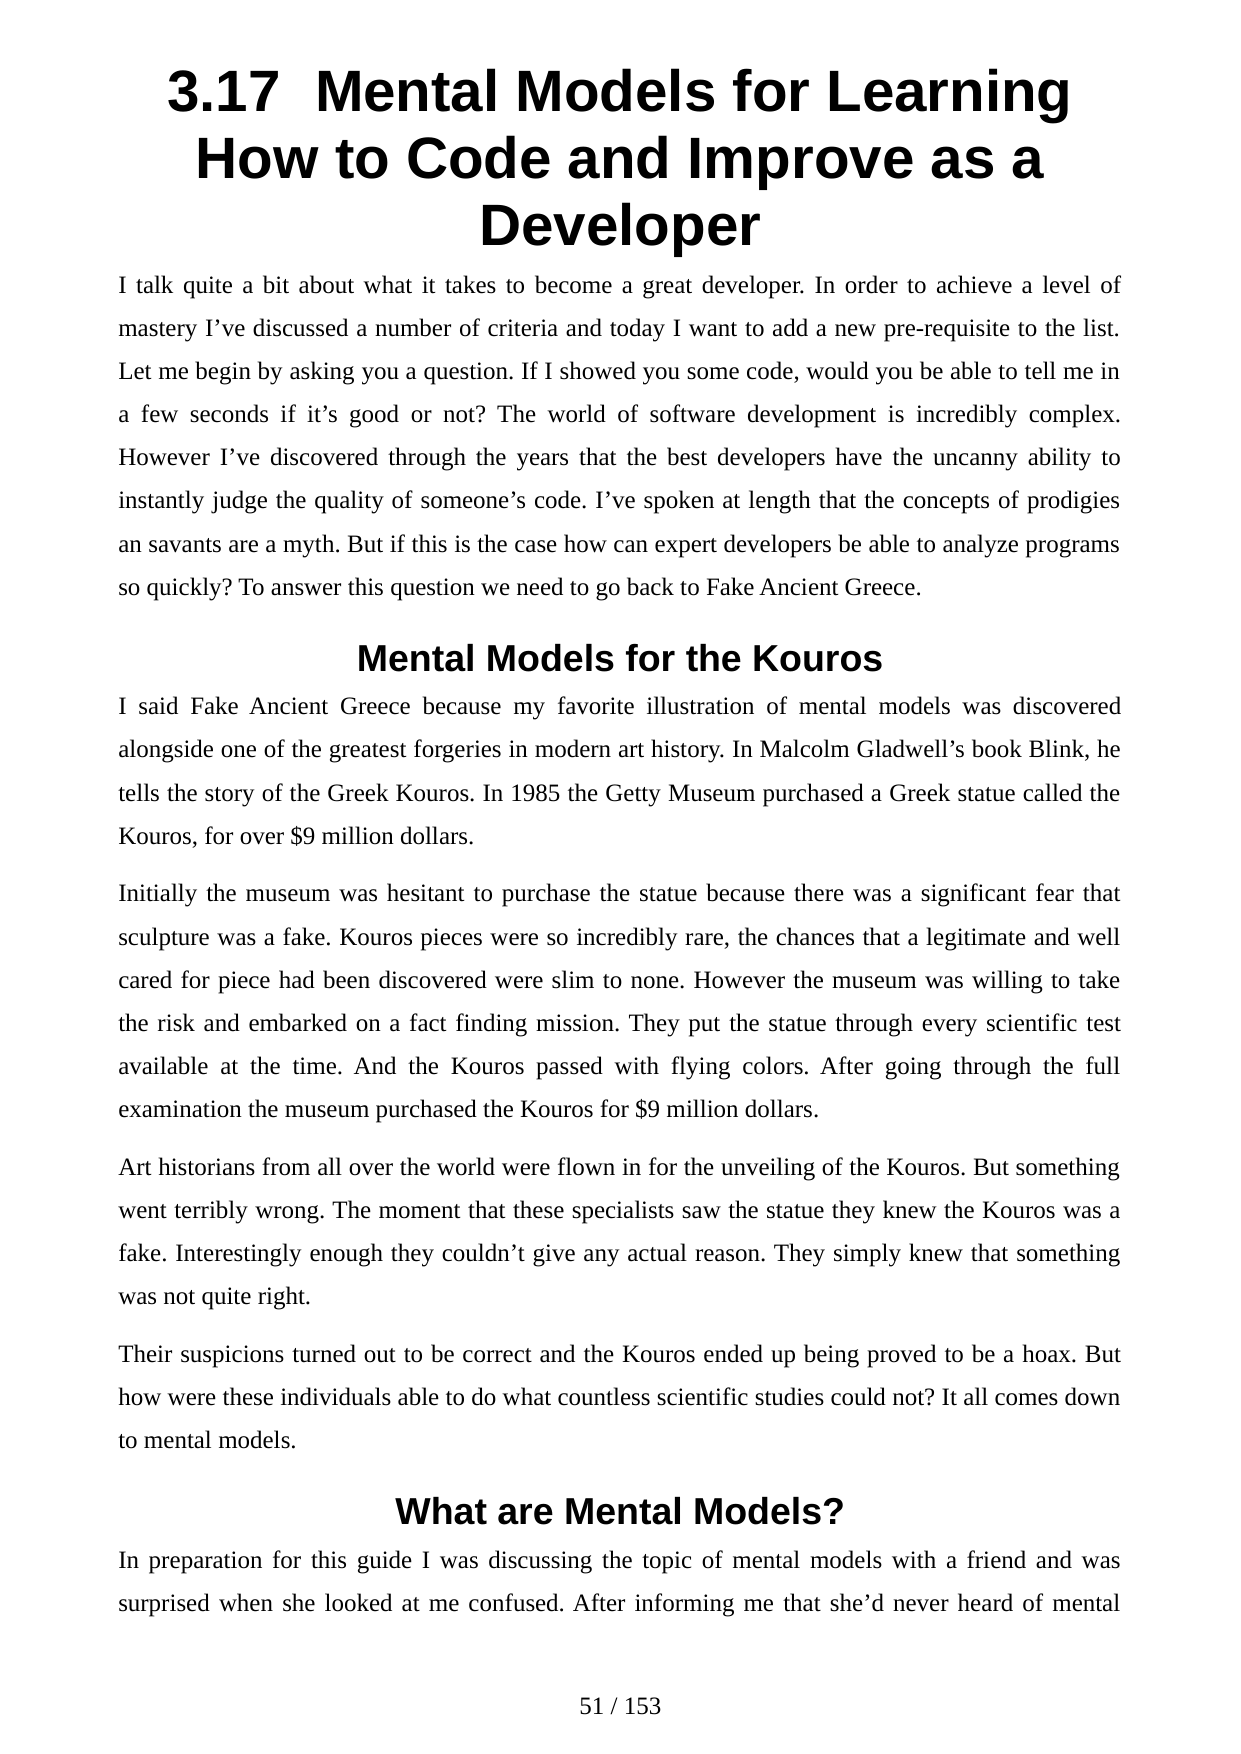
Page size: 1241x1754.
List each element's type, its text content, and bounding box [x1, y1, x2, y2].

text I said Fake Ancient Greece because my favorite illustration of mental models was discovered alongside one of the greatest forgeries in modern art history. In Malcolm Gladwell’s book Blink, he tells the story of the Greek Kouros. In 1985 the Getty Museum purchased a Greek statue called the Kouros, for over $9 million dollars. [118, 691, 1122, 849]
text Art historians from all over the world were flown in for the unveiling of the Kouros. But something went terribly wrong. The moment that these specialists saw the statue they knew the Kouros was a fake. Interestingly enough they couldn’t give any actual reason. They simply knew that something was not quite right. [118, 1152, 1122, 1310]
text Their suspicions turned out to be correct and the Kouros ended up being proved to be a hoax. But how were these individuals able to do what countless scientific studies could not? It all comes down to mental models. [118, 1339, 1122, 1454]
subtitle Mental Models for the Kouros [118, 636, 1122, 679]
text In preparation for this guide I was discussing the topic of mental models with a friend and was surprised when she looked at me confused. After informing me that she’d never heard of mental [118, 1545, 1122, 1617]
subtitle What are Mental Models? [118, 1489, 1122, 1532]
text I talk quite a bit about what it takes to become a great developer. In order to achieve a level of mastery I’ve discussed a number of criteria and today I want to add a new pre-requisite to the list. Let me begin by asking you a question. If I showed you some code, would you be able to tell me in a few seconds if it’s good or not? The world of software development is incredibly complex. However I’ve discovered through the years that the best developers have the uncanny ability to instantly judge the quality of someone’s code. I’ve spoken at length that the concepts of prodigies an savants are a myth. But if this is the case how can expert developers be able to analyze programs so quickly? To answer this question we need to go back to Fake Ancient Greece. [118, 270, 1122, 601]
text Initially the museum was hesitant to purchase the statue because there was a significant fear that sculpture was a fake. Kouros pieces were so incredibly rare, the chances that a legitimate and well cared for piece had been discovered were slim to none. However the museum was willing to take the risk and embarked on a fact finding mission. They put the statue through every scientific test available at the time. And the Kouros passed with flying colors. After going through the full examination the museum purchased the Kouros for $9 million dollars. [118, 878, 1122, 1123]
title 3.17 Mental Models for Learning How to Code and Improve as a Developer [118, 56, 1122, 257]
